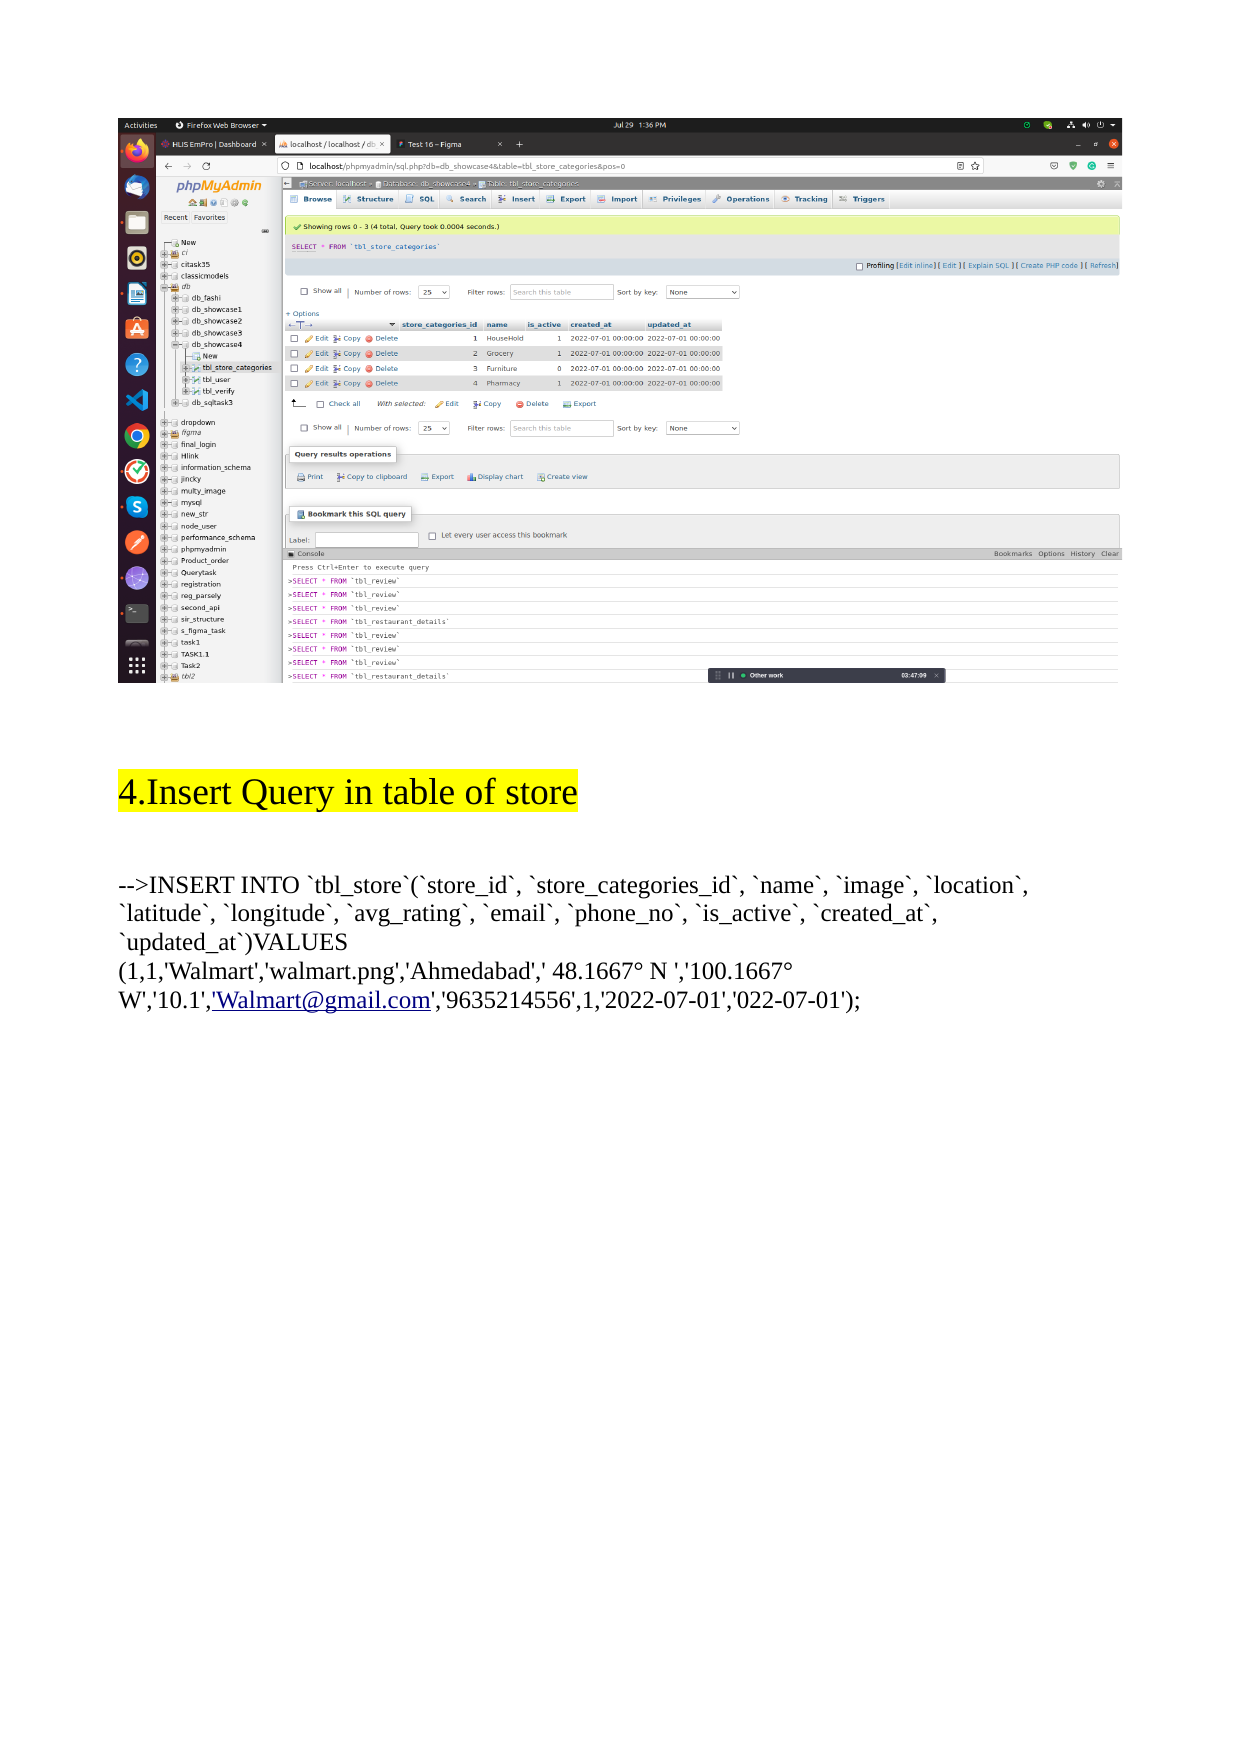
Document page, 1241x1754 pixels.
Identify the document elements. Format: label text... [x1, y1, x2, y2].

text 4.Insert Query in table of store [118, 769, 1122, 812]
picture [118, 118, 1123, 683]
text -->INSERT INTO `tbl_store`(`store_id`, `store_categories_id`, `name`, `image`, `location`, `latitude`, `longitude`, `avg_rating`, `email`, `phone_no`, `is_active`, `created_at`, `updated_at`)VALUES [118, 870, 1122, 956]
text (1,1,'Walmart','walmart.png','Ahmedabad',' 48.1667° N ','100.1667° W','10.1','Walmart@gmail.com','9635214556',1,'2022-07-01','022-07-01'); [118, 956, 1122, 1013]
